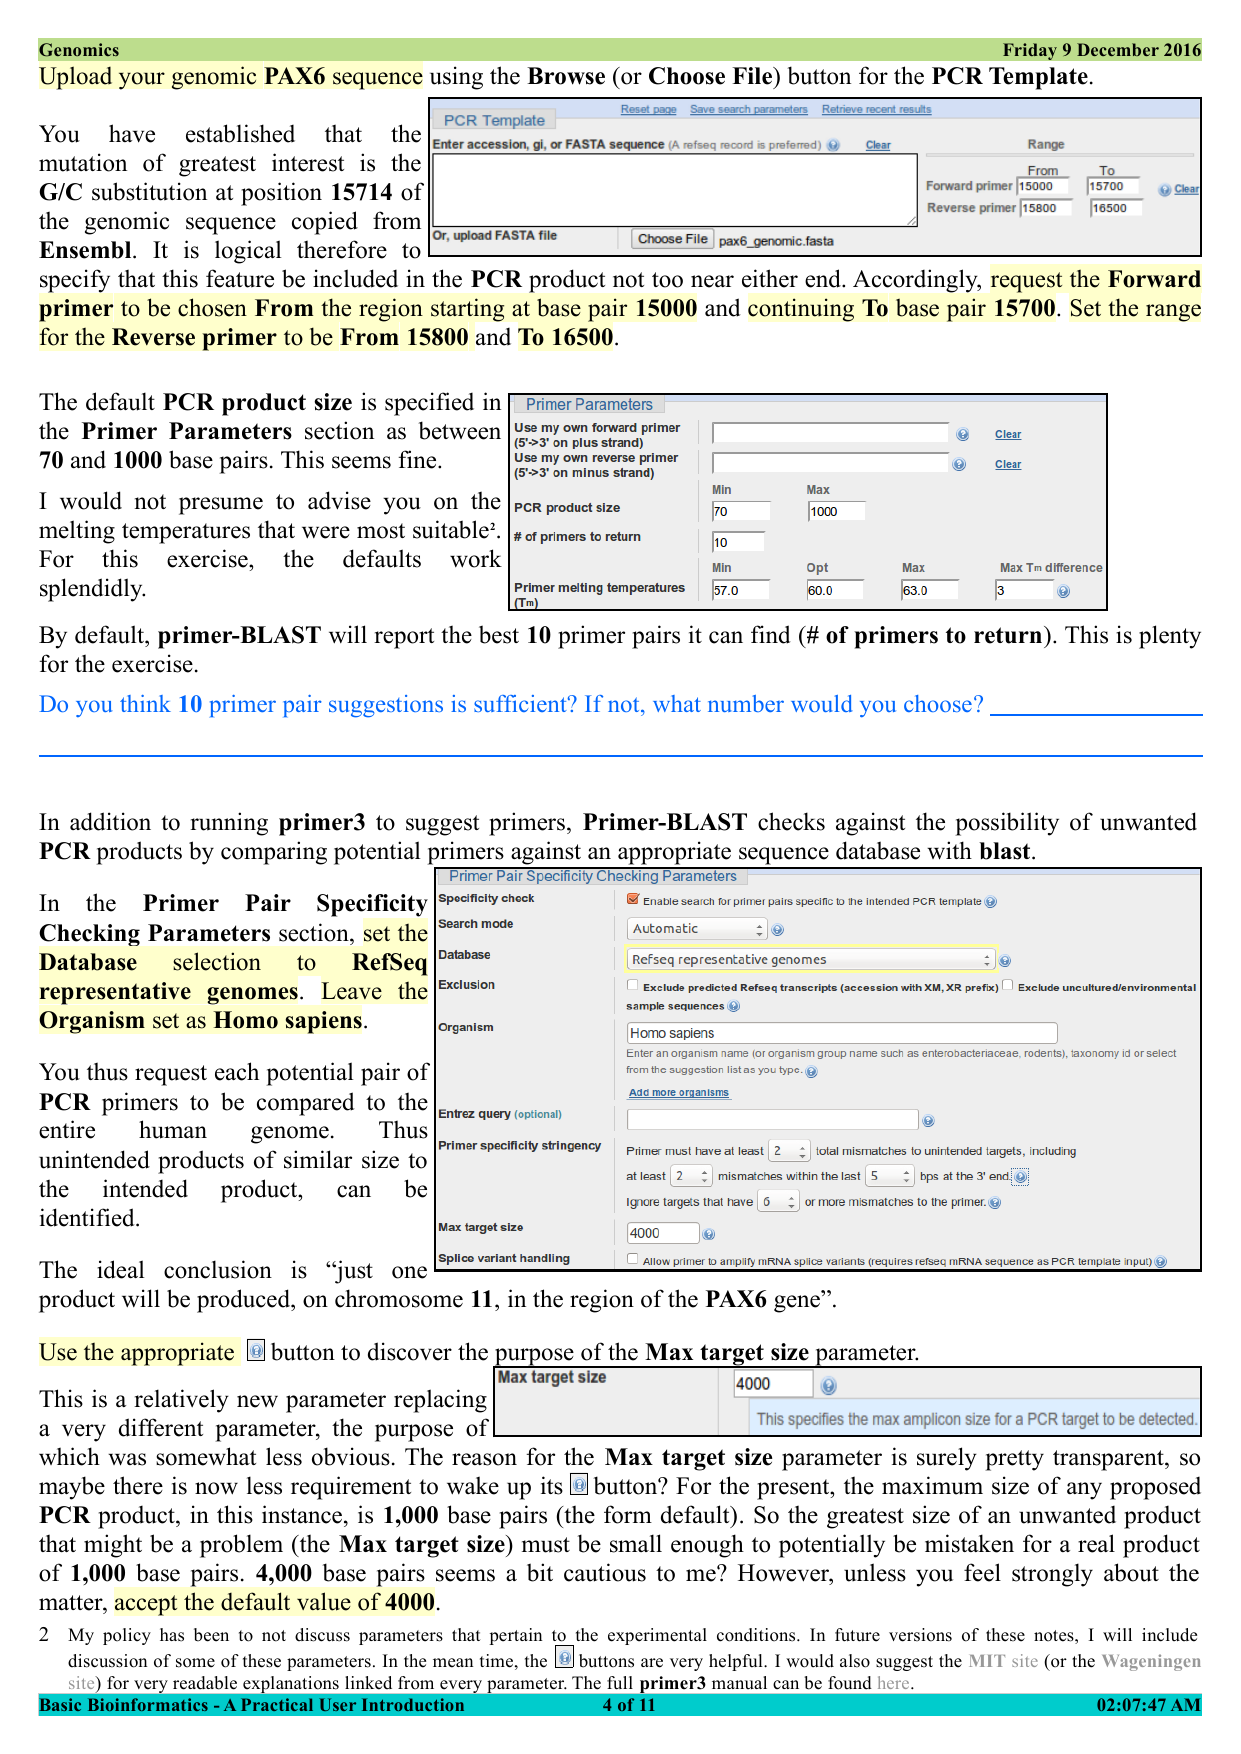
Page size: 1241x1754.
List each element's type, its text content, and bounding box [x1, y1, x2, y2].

text This is a relatively new parameter replacing a very different parameter, the purpose of which was somewhat less obvious. The reason for the Max target size parameter is surely pretty transparent, so maybe there is now less requirement to wake up itsbutton? For the present, the maximum size of any proposed PCR product, in this instance, is 1,000 base pairs (the form default). So the greatest size of an unwanted product that might be a problem (the Max target size) must be small enough to potentially be mistaken for a real product of 1,000 base pairs. 4,000 base pairs seems a bit cautious to me? However, unless you feel strongly about the matter, accept the default value of 4000. [38, 1384, 1202, 1616]
text [1108, 486, 1202, 602]
text I would not presume to advise you on the melting temperatures that were most suitable. For this exercise, the defaults work splendidly. [38, 486, 508, 602]
text In addition to running primer3 to suggest primers, Primer-BLAST checks against the possibility of unwanted PCR products by comparing potential primers against an appropriate sequence database with blast. [38, 807, 1197, 865]
text The default PCR product size is specified in the Primer Parameters section as between 70 and 1000 base pairs. This seems fine. [38, 387, 1202, 474]
picture [556, 1646, 573, 1667]
text You thus request each potential pair of PCR primers to be compared to the entire human genome. Thus unintended products of similar size to the intended product, can be identified. [38, 1057, 434, 1232]
picture [510, 395, 1106, 609]
picture [495, 1368, 1200, 1435]
picture [248, 1340, 264, 1360]
text You have established that the mutation of greatest interest is the G/C substitution at position 15714 of the genomic sequence copied from Ensembl. It is logical therefore to specify that this feature be included in the PCR product not too near either end. Accordingly, request the Forward primer to be chosen From the region starting at base pair 15000 and continuing To base pair 15700. Set the range for the Reverse primer to be From 15800 and To 16500. [38, 119, 1202, 351]
text By default, primer-BLAST will report the best 10 primer pairs it can find (# of primers to return). This is plenty for the exercise. [38, 619, 1202, 678]
text Use the appropriate button to discover the purpose of the Max target size parameter. [38, 1337, 1202, 1366]
text Upload your genomic PAX6 sequence using the Browse (or Choose File) button for the PCR Template. [38, 61, 1202, 89]
picture [436, 869, 1200, 1269]
picture [430, 99, 1200, 255]
text My policy has been to not discuss parameters that pertain to the experimental conditions. In future versions of these notes, I will include discussion of some of these parameters. In the mean time, thebuttons are very helpful. I would also suggest the MIT site (or the Wageningen site) for very readable explanations linked from every parameter. The full primer3 manual can be found here. [38, 1621, 1202, 1693]
text Do you think 10 primer pair suggestions is sufficient? If not, what number would you choose? [38, 689, 1197, 718]
picture [571, 1474, 587, 1494]
text The ideal conclusion is “just one product will be produced, on chromosome 11, in the region of the PAX6 gene”. [38, 1255, 1202, 1313]
text In the Primer Pair Specificity Checking Parameters section, set the Database selection to RefSeq representative genomes. Leave the Organism set as Homo sapiens. [38, 888, 434, 1034]
